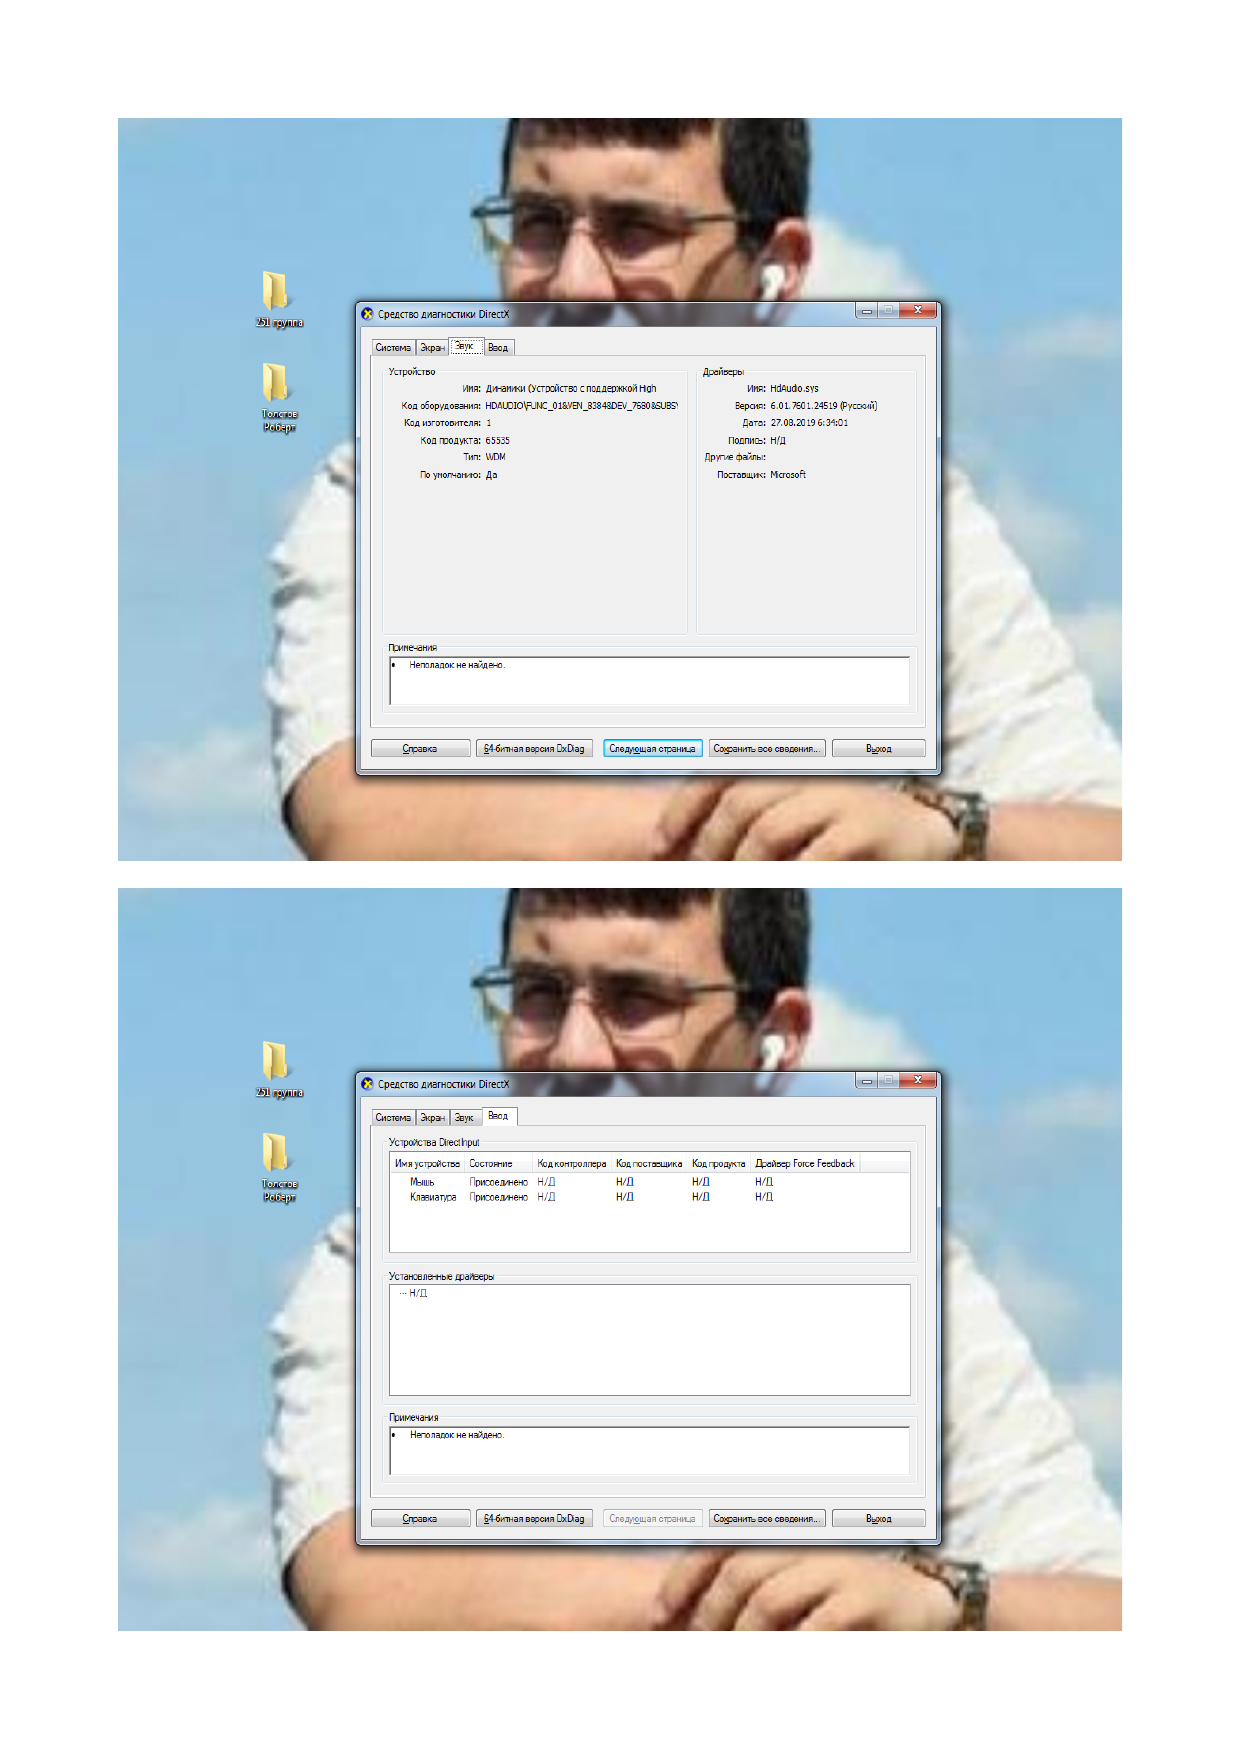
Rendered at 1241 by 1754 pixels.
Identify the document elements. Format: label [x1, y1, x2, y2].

picture [118, 888, 1123, 1631]
picture [118, 118, 1123, 861]
